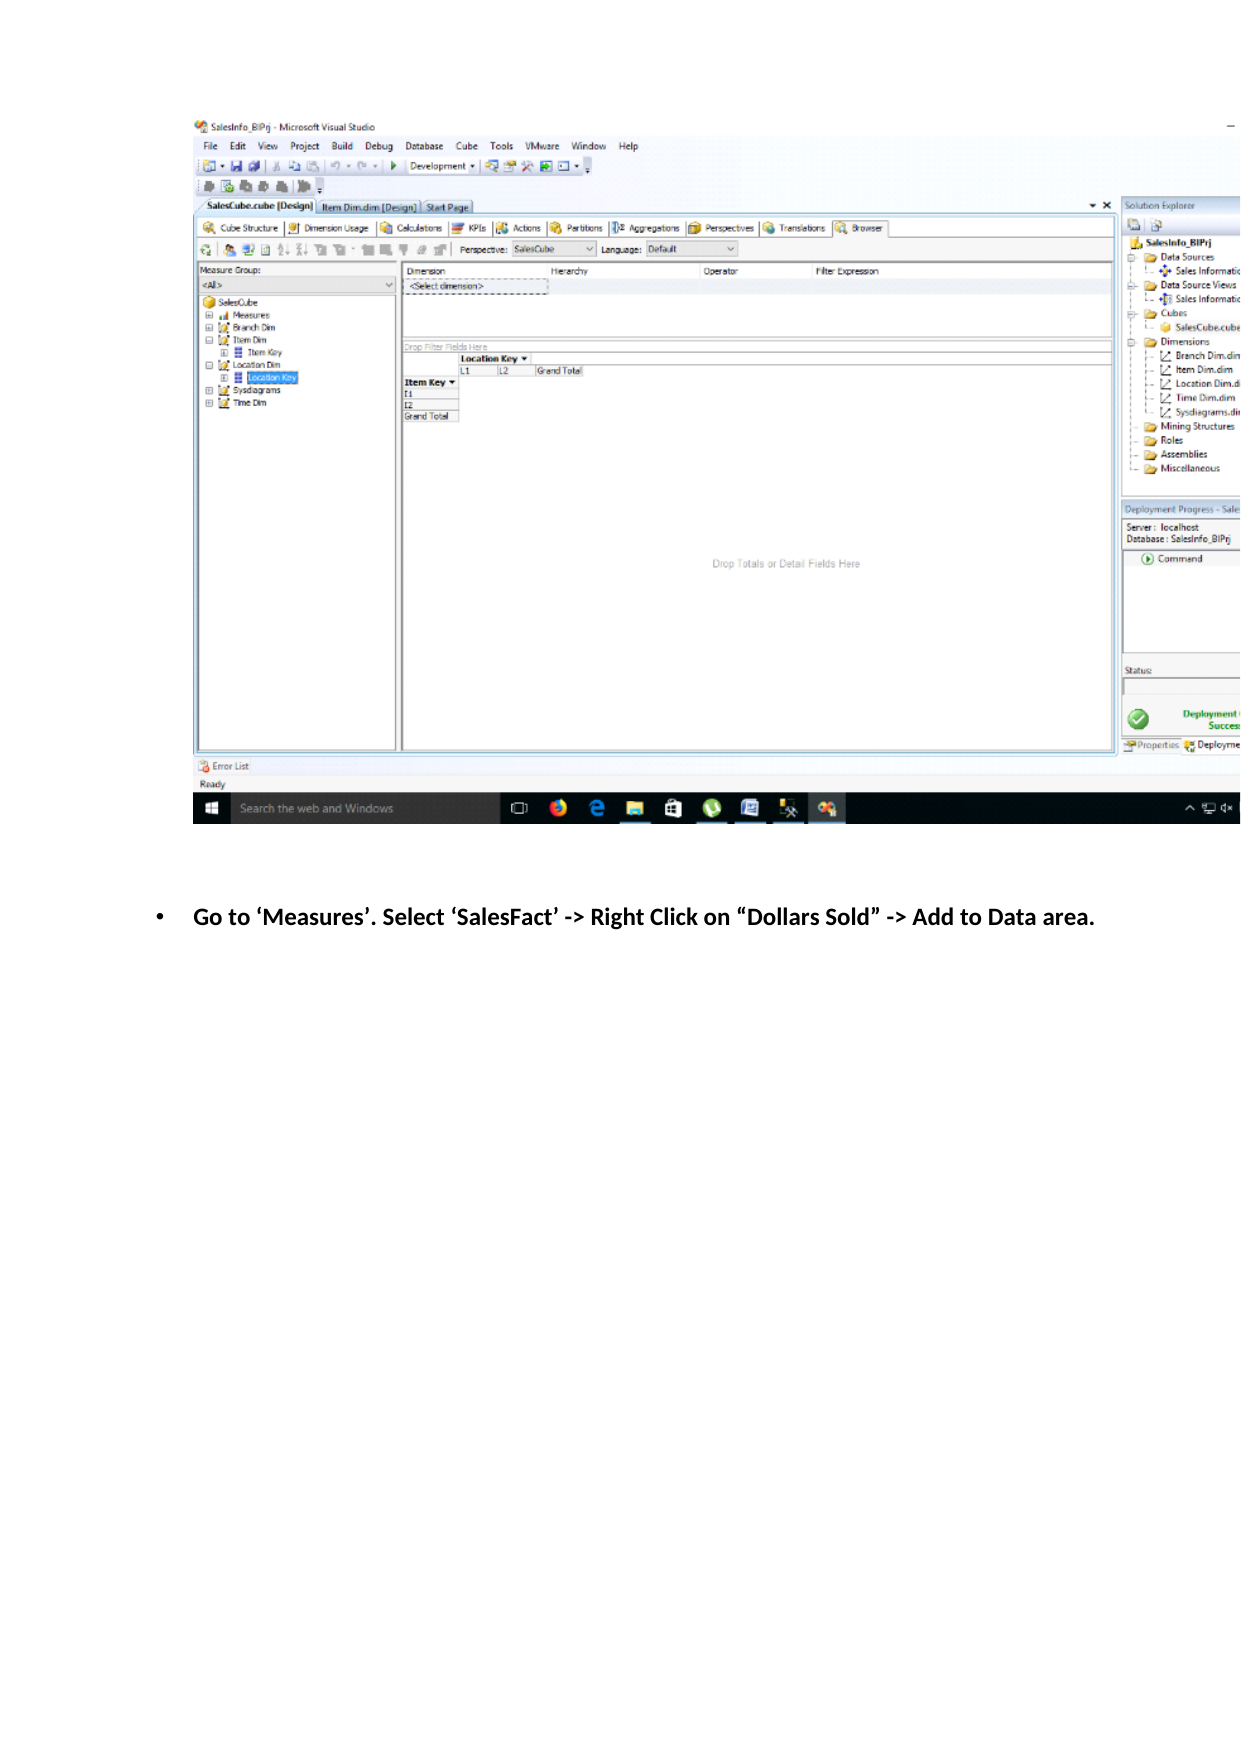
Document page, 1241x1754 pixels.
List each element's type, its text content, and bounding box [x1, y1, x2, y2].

list Go to ‘Measures’. Select ‘SalesFact’ -> Right Click on “Dollars Sold” -> Add to Data area. [156, 902, 1122, 932]
